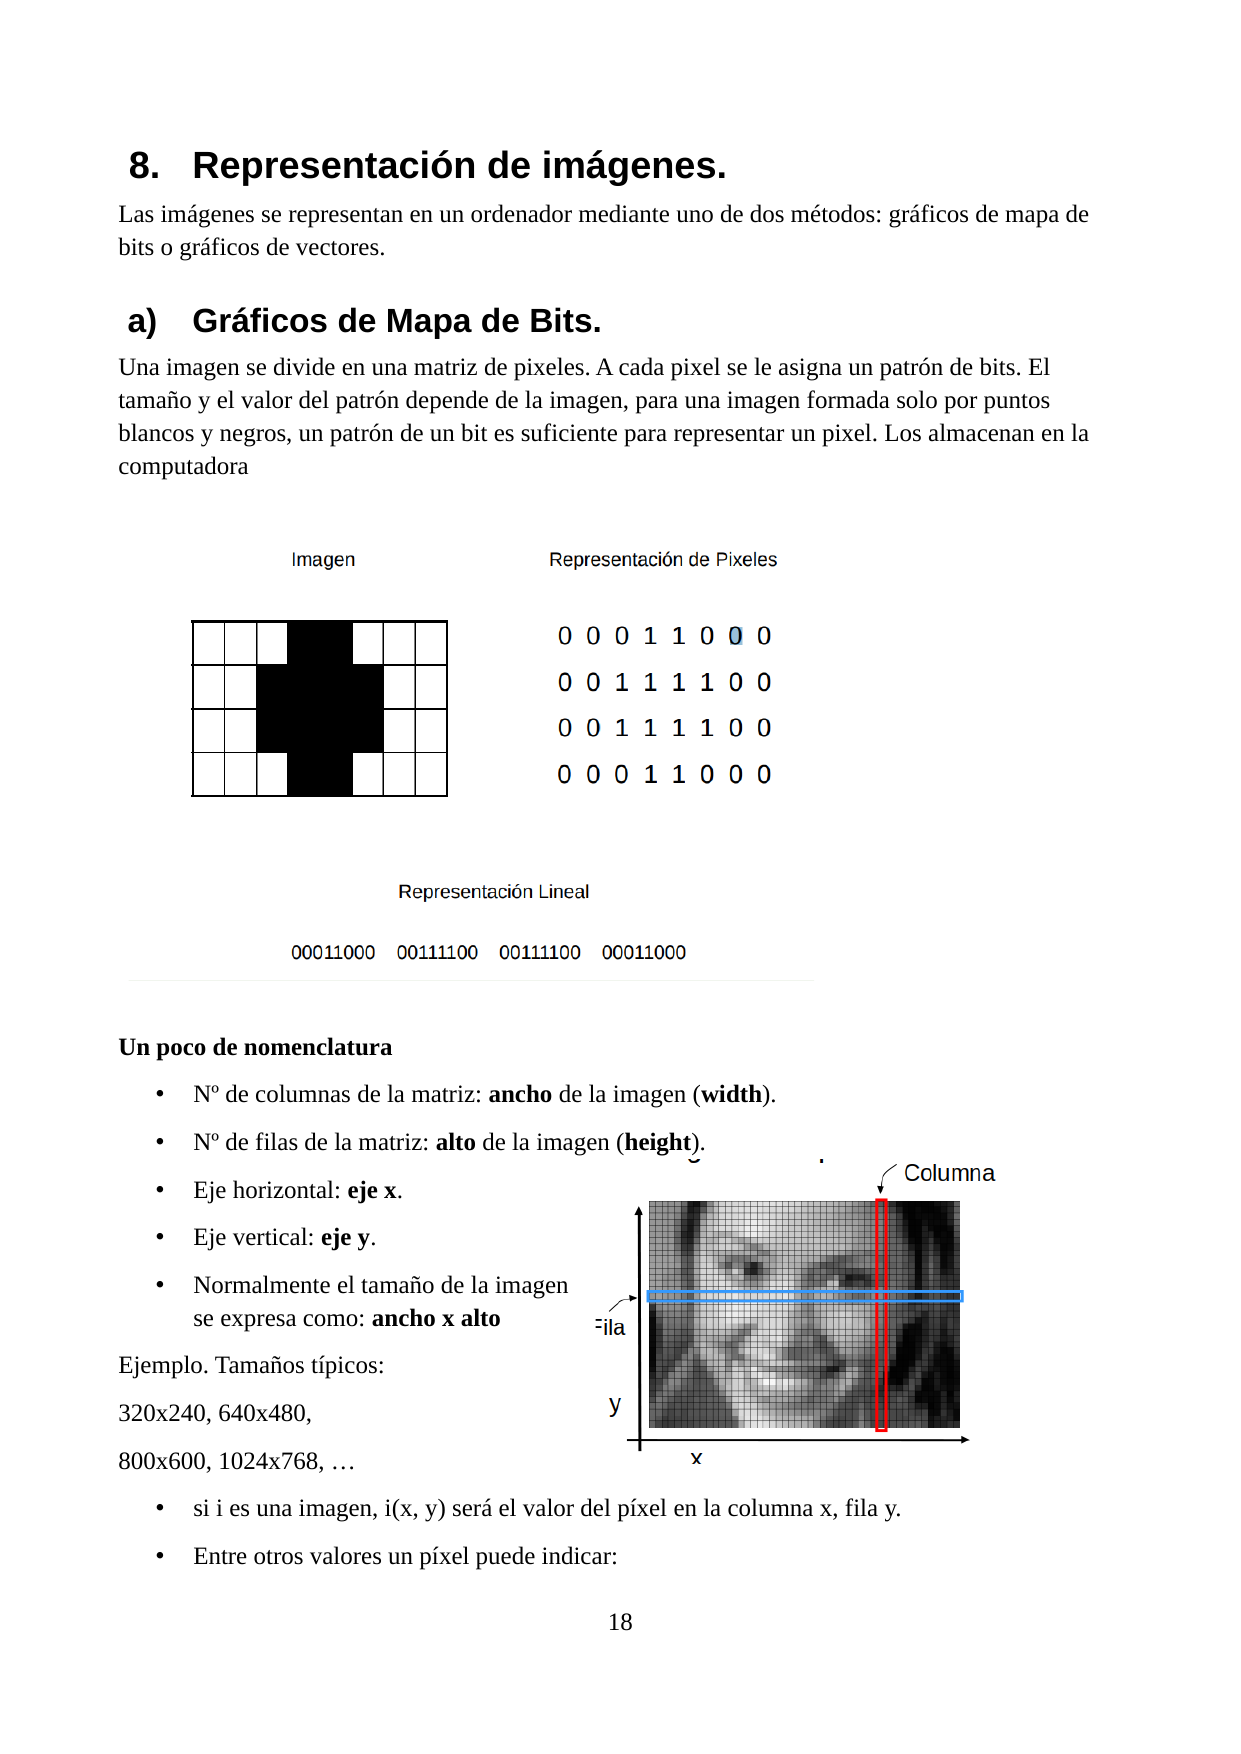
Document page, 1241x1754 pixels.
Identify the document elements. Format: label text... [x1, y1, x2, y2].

list [1002, 1222, 1122, 1251]
picture [595, 1159, 1002, 1464]
list Eje vertical: eje y. [156, 1222, 595, 1251]
text Ejemplo. Tamaños típicos: [118, 1351, 595, 1379]
subtitle Representación de imágenes. [118, 143, 1122, 187]
list Entre otros valores un píxel puede indicar: [156, 1541, 1122, 1570]
list Nº de columnas de la matriz: ancho de la imagen (width). [156, 1079, 1122, 1108]
picture [128, 519, 815, 981]
subtitle Gráficos de Mapa de Bits. [118, 301, 1122, 339]
list si i es una imagen, i(x, y) será el valor del píxel en la columna x, fila y. [156, 1493, 1122, 1522]
list Eje horizontal: eje x. [156, 1175, 595, 1203]
text 800x600, 1024x768, … [118, 1446, 1122, 1474]
text Una imagen se divide en una matriz de pixeles. A cada pixel se le asigna un patrón de bits. El tamaño y el valor del patrón depende de la imagen, para una imagen formada solo por puntos blancos y negros, un patrón de un bit es suficiente para representar un pixel. Los almacenan en la computadora [118, 352, 1122, 480]
list [1002, 1175, 1122, 1203]
text Un poco de nomenclatura [118, 1032, 1122, 1061]
text [1002, 1351, 1122, 1379]
text 320x240, 640x480, [118, 1398, 595, 1427]
text Las imágenes se representan en un ordenador mediante uno de dos métodos: gráficos de mapa de bits o gráficos de vectores. [118, 199, 1122, 261]
list Normalmente el tamaño de la imagen se expresa como: ancho x alto [156, 1270, 595, 1332]
list [1002, 1270, 1122, 1332]
text [1002, 1398, 1122, 1427]
list Nº de filas de la matriz: alto de la imagen (height). [156, 1127, 1122, 1156]
